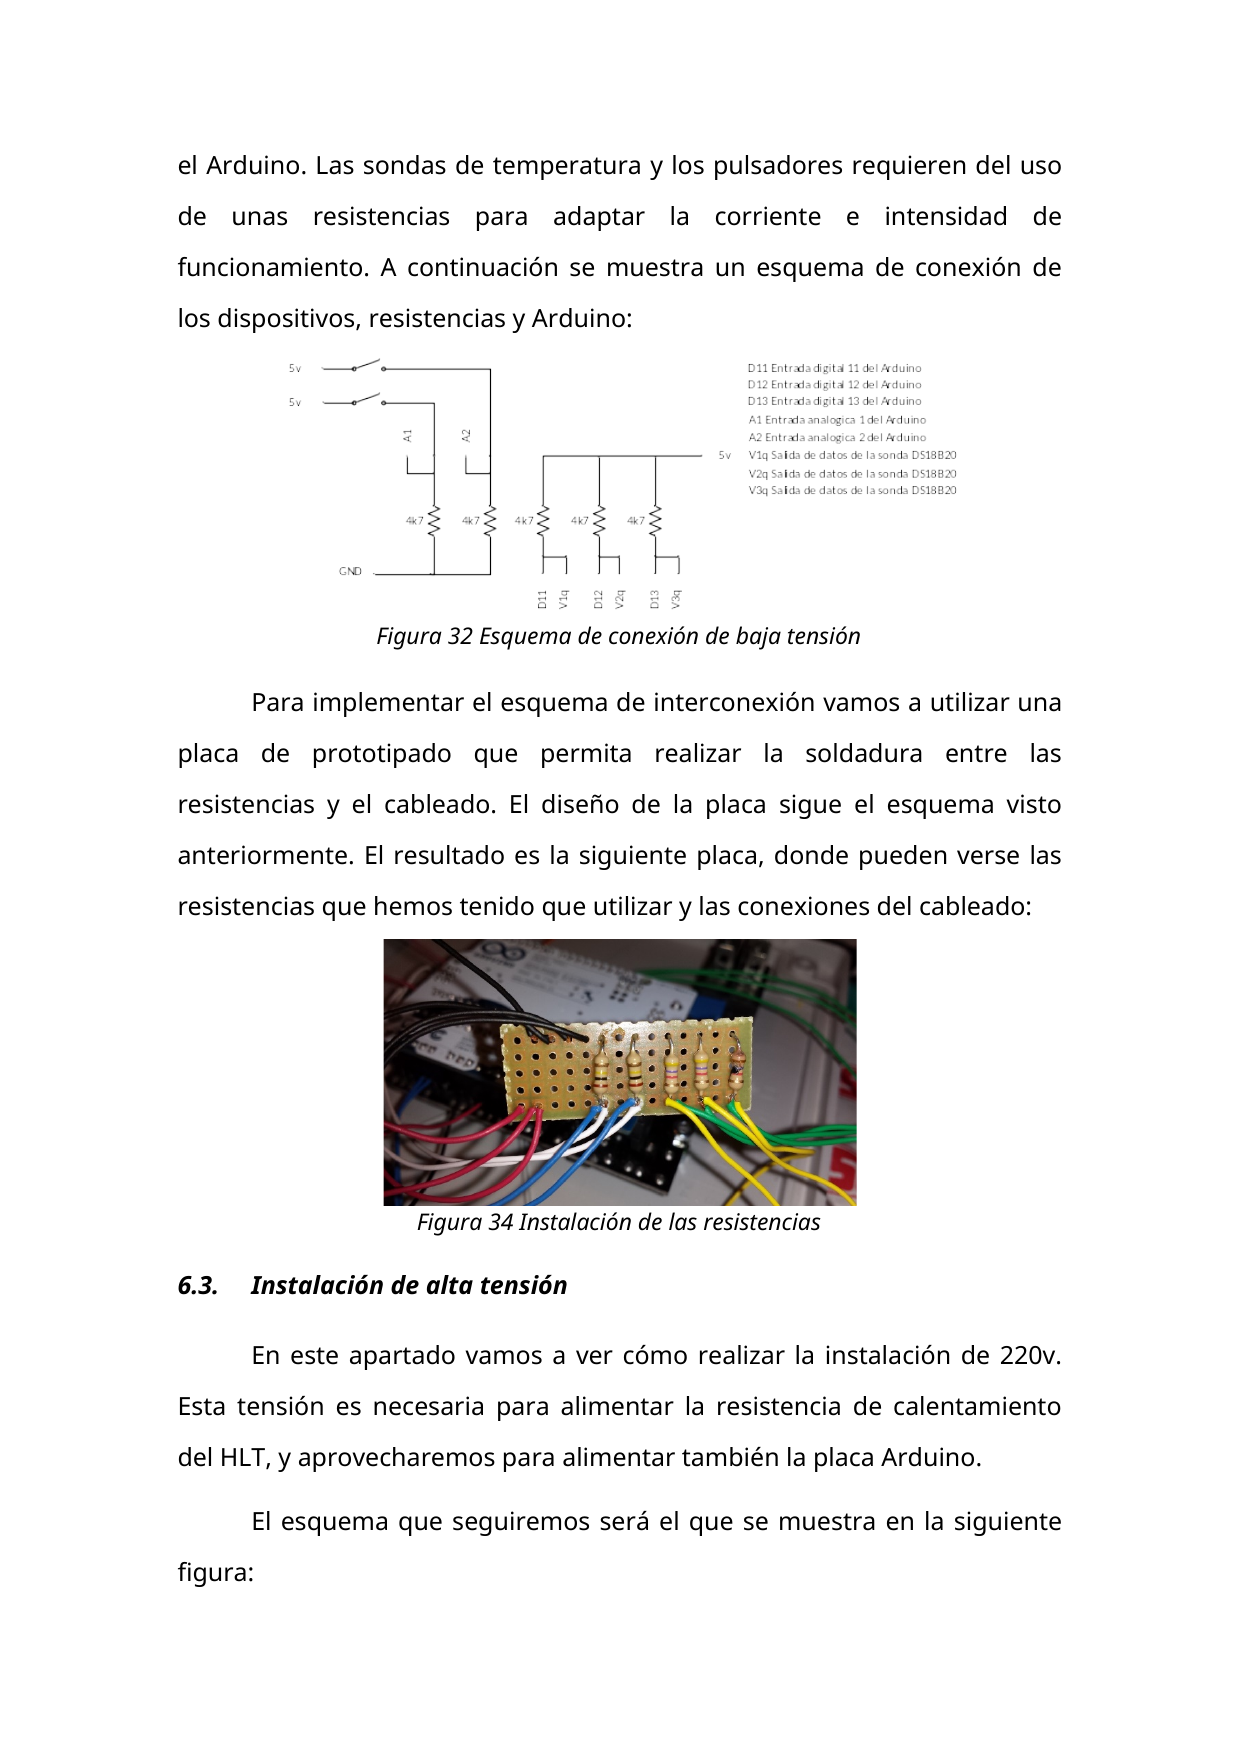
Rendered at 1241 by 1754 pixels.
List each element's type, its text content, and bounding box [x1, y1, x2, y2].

text En este apartado vamos a ver cómo realizar la instalación de 220v. Esta tensión es necesaria para alimentar la resistencia de calentamiento del HLT, y aprovecharemos para alimentar también la placa Arduino. [177, 1338, 1063, 1474]
text Figura 34 Instalación de las resistencias [177, 1205, 1063, 1237]
subtitle Instalación de alta tensión [177, 1268, 1063, 1302]
text Figura 32 Esquema de conexión de baja tensión [177, 620, 1063, 651]
text El esquema que seguiremos será el que se muestra en la siguiente figura: [177, 1503, 1063, 1588]
text el Arduino. Las sondas de temperatura y los pulsadores requieren del uso de unas resistencias para adaptar la corriente e intensidad de funcionamiento. A continuación se muestra un esquema de conexión de los dispositivos, resistencias y Arduino: [177, 148, 1063, 335]
text Para implementar el esquema de interconexión vamos a utilizar una placa de prototipado que permita realizar la soldadura entre las resistencias y el cableado. El diseño de la placa sigue el esquema visto anteriormente. El resultado es la siguiente placa, donde pueden verse las resistencias que hemos tenido que utilizar y las conexiones del cableado: [177, 684, 1063, 923]
